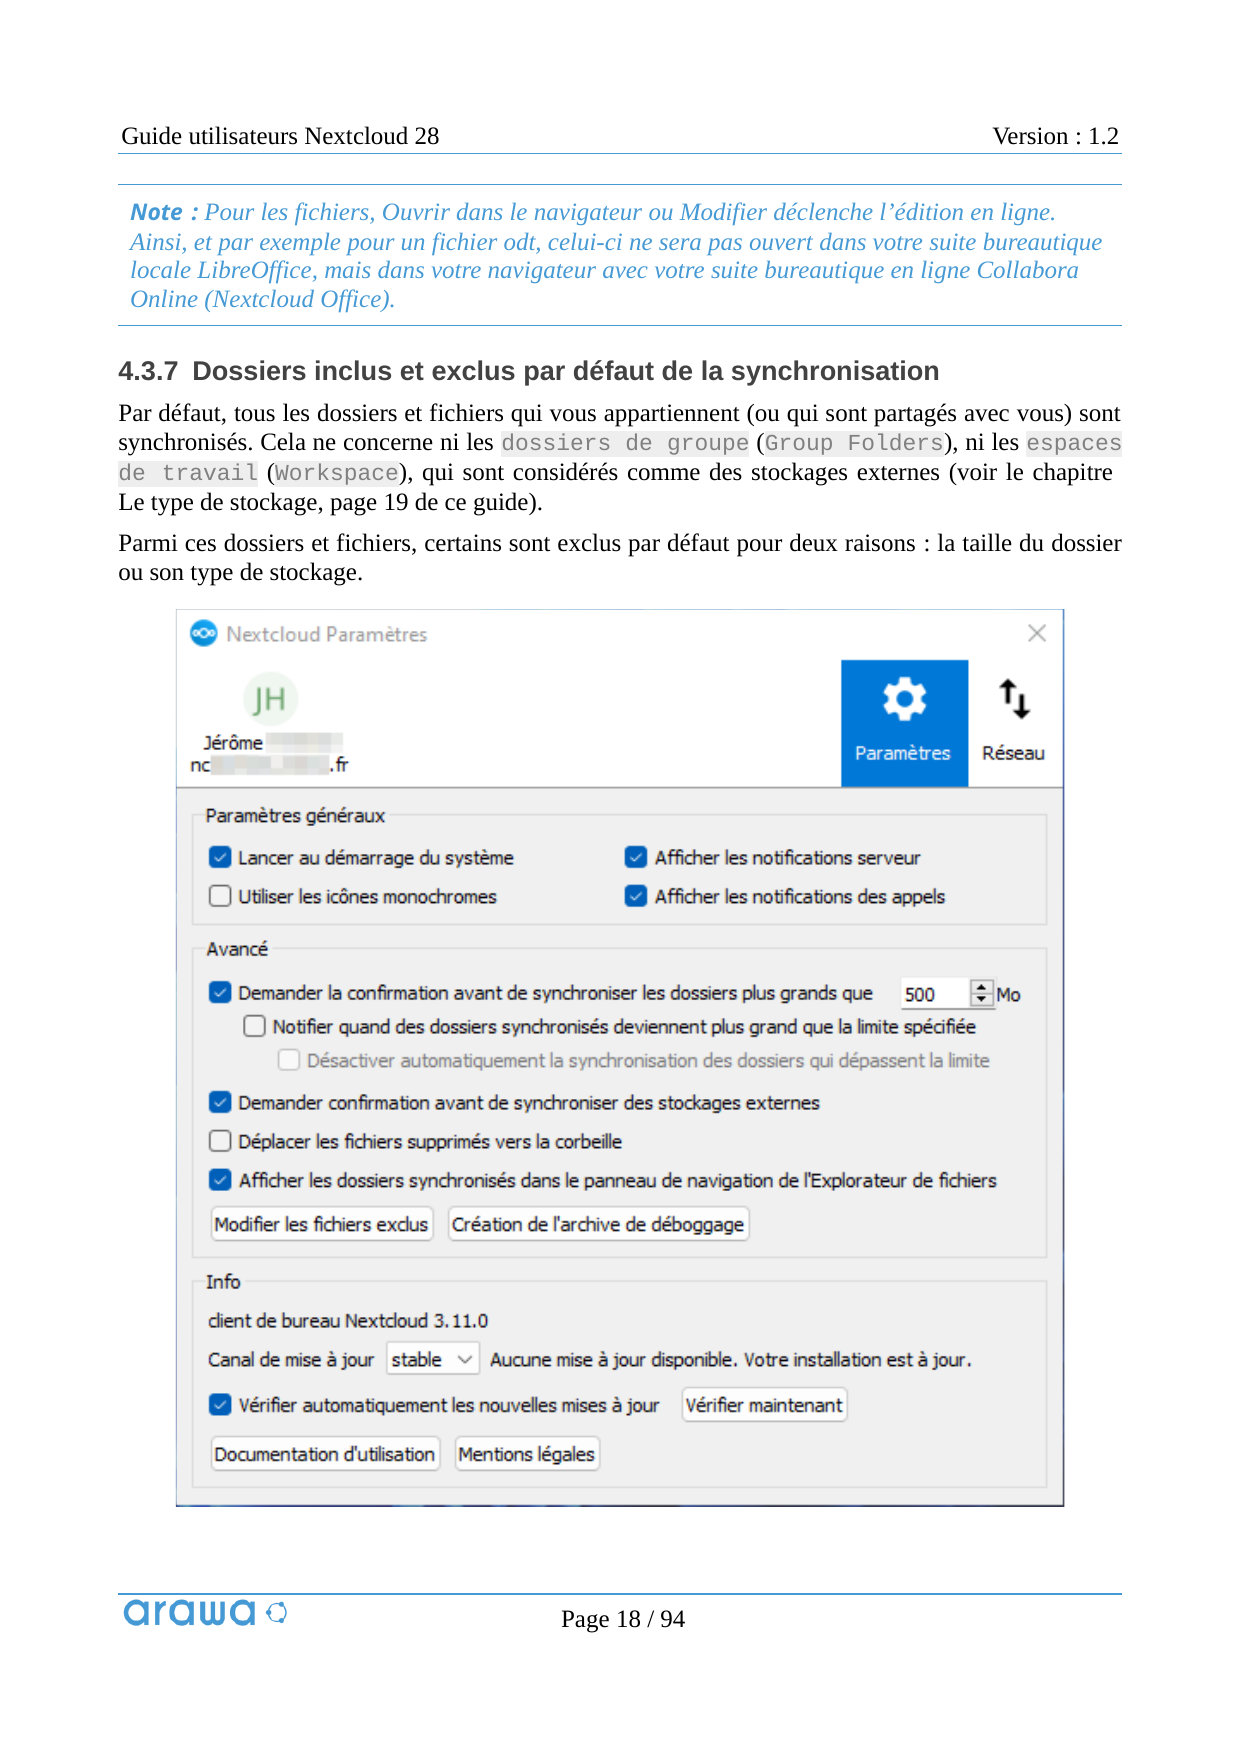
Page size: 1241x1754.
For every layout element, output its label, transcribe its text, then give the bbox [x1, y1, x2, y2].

picture [175, 609, 1065, 1507]
text Par défaut, tous les dossiers et fichiers qui vous appartiennent (ou qui sont partagés avec vous) sont synchronisés. Cela ne concerne ni les dossiers de groupe (Group Folders), ni les espaces de travail (Workspace), qui sont considérés comme des stockages externes (voir le chapitre Le type de stockage, page 19 de ce guide). [118, 398, 1122, 516]
subtitle Dossiers inclus et exclus par défaut de la synchronisation [118, 354, 1122, 386]
picture [121, 1597, 290, 1628]
text Note : Pour les fichiers, Ouvrir dans le navigateur ou Modifier déclenche l’édition en ligne. Ainsi, et par exemple pour un fichier odt, celui-ci ne sera pas ouvert dans votre suite bureautique locale LibreOffice, mais dans votre navigateur avec votre suite bureautique en ligne Collabora Online (Nextcloud Office). [118, 185, 1122, 325]
text Parmi ces dossiers et fichiers, certains sont exclus par défaut pour deux raisons : la taille du dossier ou son type de stockage. [118, 528, 1122, 585]
